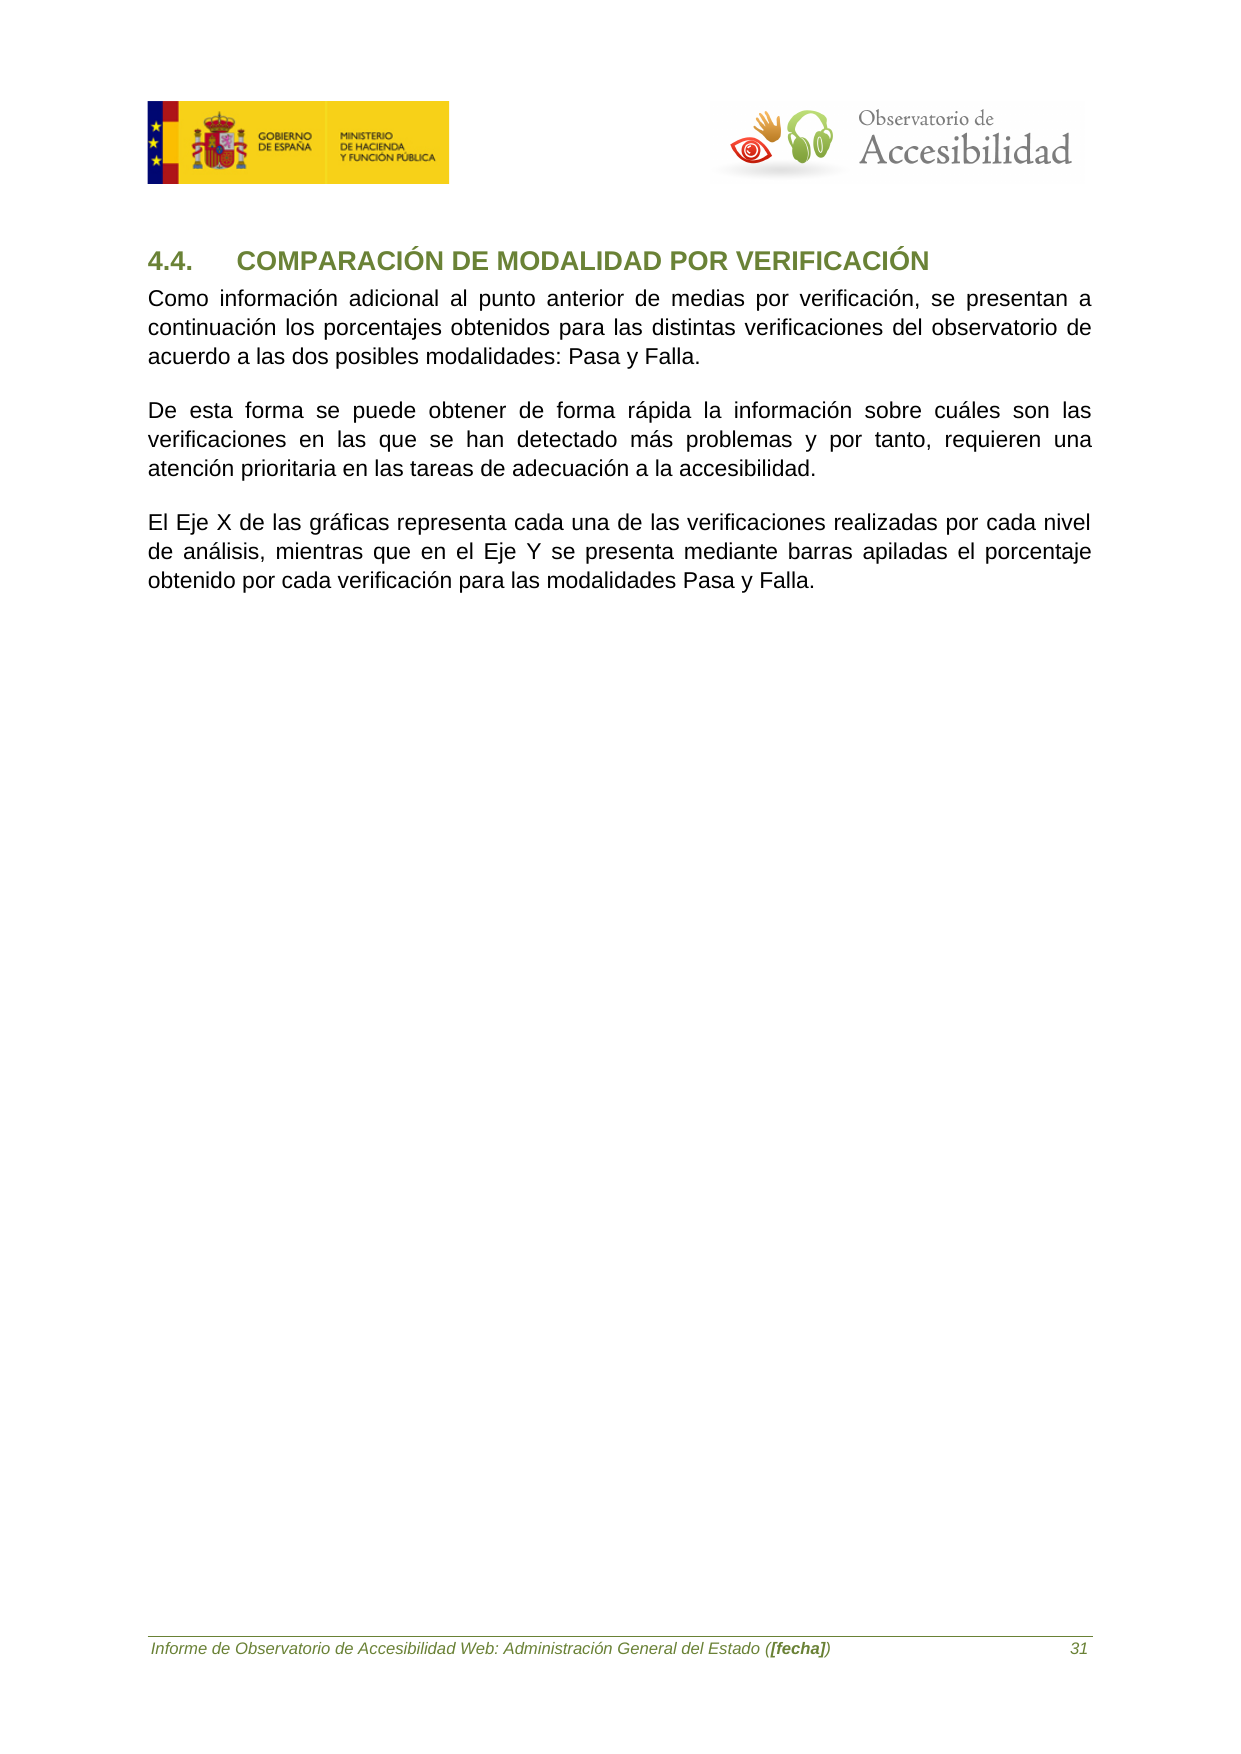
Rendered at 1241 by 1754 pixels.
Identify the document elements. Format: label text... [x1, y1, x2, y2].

subtitle Comparación de modalidad por verificación [148, 245, 1092, 276]
text El Eje X de las gráficas representa cada una de las verificaciones realizadas por cada nivel de análisis, mientras que en el Eje Y se presenta mediante barras apiladas el porcentaje obtenido por cada verificación para las modalidades Pasa y Falla. [148, 509, 1092, 593]
picture [710, 101, 1086, 184]
text Como información adicional al punto anterior de medias por verificación, se presentan a continuación los porcentajes obtenidos para las distintas verificaciones del observatorio de acuerdo a las dos posibles modalidades: Pasa y Falla. [148, 285, 1092, 369]
picture [147, 101, 450, 184]
text De esta forma se puede obtener de forma rápida la información sobre cuáles son las verificaciones en las que se han detectado más problemas y por tanto, requieren una atención prioritaria en las tareas de adecuación a la accesibilidad. [148, 397, 1092, 481]
